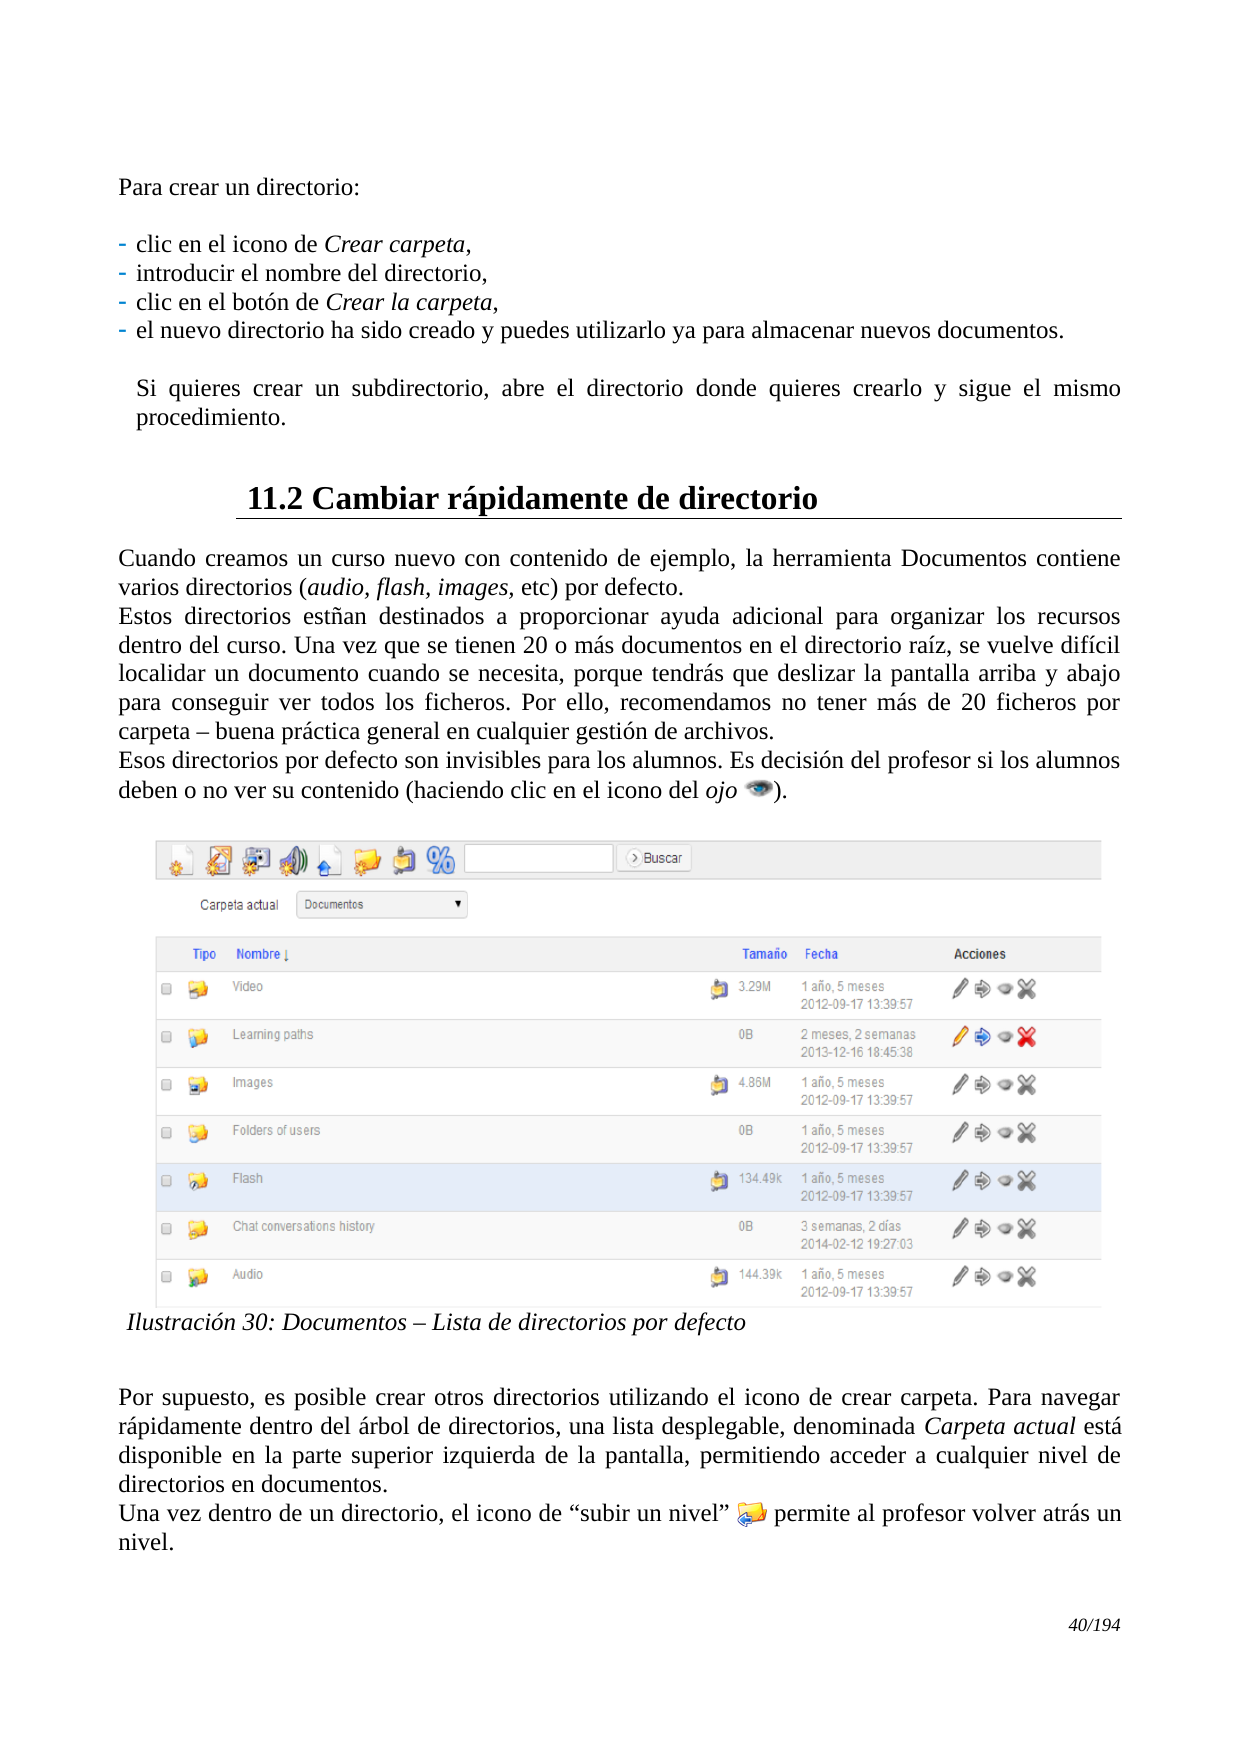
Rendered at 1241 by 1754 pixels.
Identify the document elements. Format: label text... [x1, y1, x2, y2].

list el nuevo directorio ha sido creado y puedes utilizarlo ya para almacenar nuevos documentos. [118, 315, 1122, 344]
text Por supuesto, es posible crear otros directorios utilizando el icono de crear carpeta. Para navegar rápidamente dentro del árbol de directorios, una lista desplegable, denominada Carpeta actual está disponible en la parte superior izquierda de la pantalla, permitiendo acceder a cualquier nivel de directorios en documentos. [118, 1382, 1122, 1497]
text Para crear un directorio: [118, 172, 1122, 200]
picture [743, 773, 774, 803]
list Si quieres crear un subdirectorio, abre el directorio donde quieres crearlo y sigue el mismo procedimiento. [118, 373, 1122, 430]
list introducir el nombre del directorio, [118, 258, 1122, 287]
picture [151, 834, 1102, 1308]
list clic en el botón de Crear la carpeta, [118, 287, 1122, 315]
text Cuando creamos un curso nuevo con contenido de ejemplo, la herramienta Documentos contiene varios directorios (audio, flash, images, etc) por defecto. [118, 543, 1122, 601]
text Una vez dentro de un directorio, el icono de “subir un nivel” permite al profesor volver atrás un nivel. [118, 1497, 1122, 1556]
subtitle Cambiar rápidamente de directorio [236, 478, 1122, 518]
list clic en el icono de Crear carpeta, [118, 229, 1122, 258]
text Estos directorios estñan destinados a proporcionar ayuda adicional para organizar los recursos dentro del curso. Una vez que se tienen 20 o más documentos en el directorio raíz, se vuelve difícil localidar un documento cuando se necesita, porque tendrás que deslizar la pantalla arriba y abajo para conseguir ver todos los ficheros. Por ello, recomendamos no tener más de 20 ficheros por carpeta – buena práctica general en cualquier gestión de archivos. [118, 601, 1122, 745]
text Esos directorios por defecto son invisibles para los alumnos. Es decisión del profesor si los alumnos deben o no ver su contenido (haciendo clic en el icono del ojo ). [118, 745, 1122, 804]
text Ilustración 30: Documentos – Lista de directorios por defecto [126, 847, 1127, 1336]
picture [737, 1497, 767, 1527]
